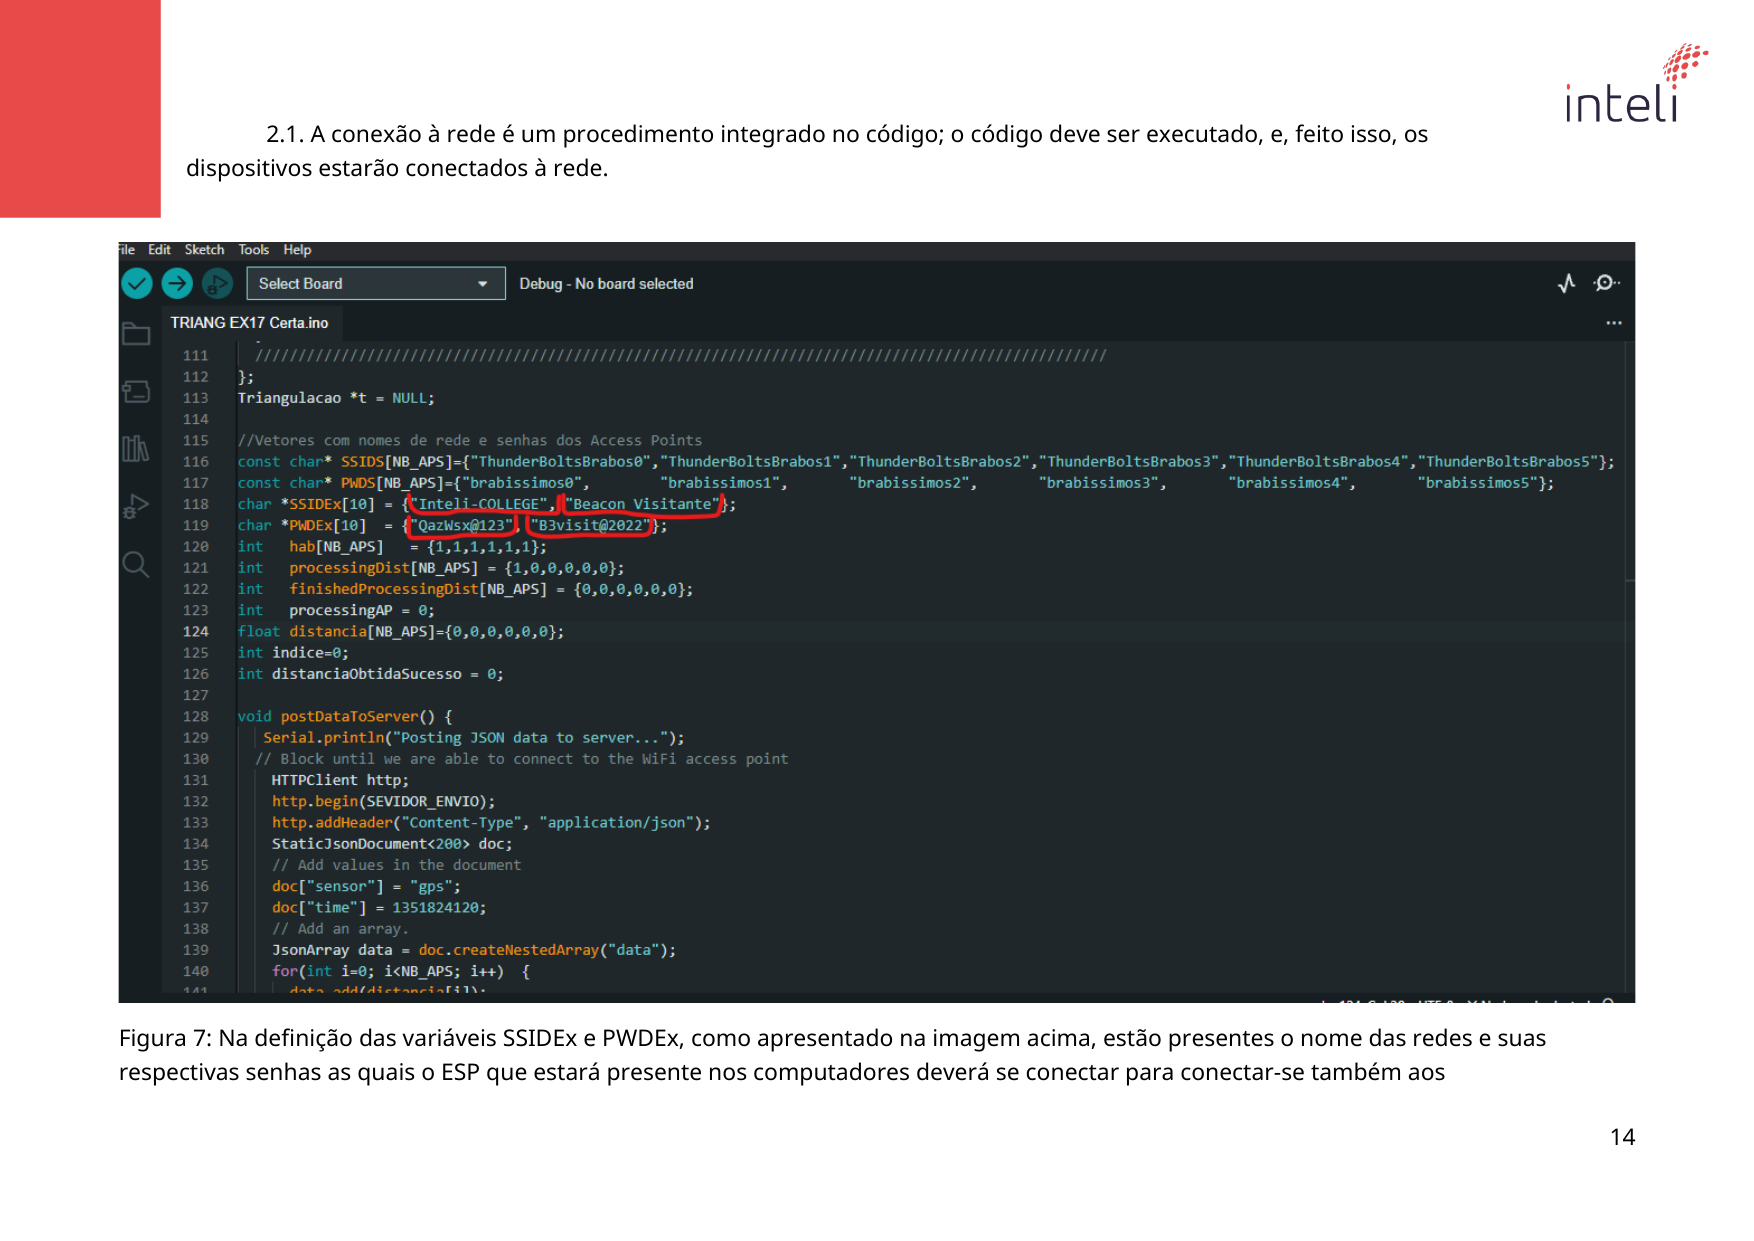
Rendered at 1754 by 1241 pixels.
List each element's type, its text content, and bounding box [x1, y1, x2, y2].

picture [0, 0, 161, 218]
text 2.1. A conexão à rede é um procedimento integrado no código; o código deve ser executado, e, feito isso, os dispositivos estarão conectados à rede. [118, 118, 1636, 242]
text Figura 7: Na definição das variáveis SSIDEx e PWDEx, como apresentado na imagem acima, estão presentes o nome das redes e suas respectivas senhas as quais o ESP que estará presente nos computadores deverá se conectar para conectar-se também aos [118, 1022, 1636, 1087]
picture [1566, 43, 1709, 122]
picture [118, 242, 1636, 1003]
